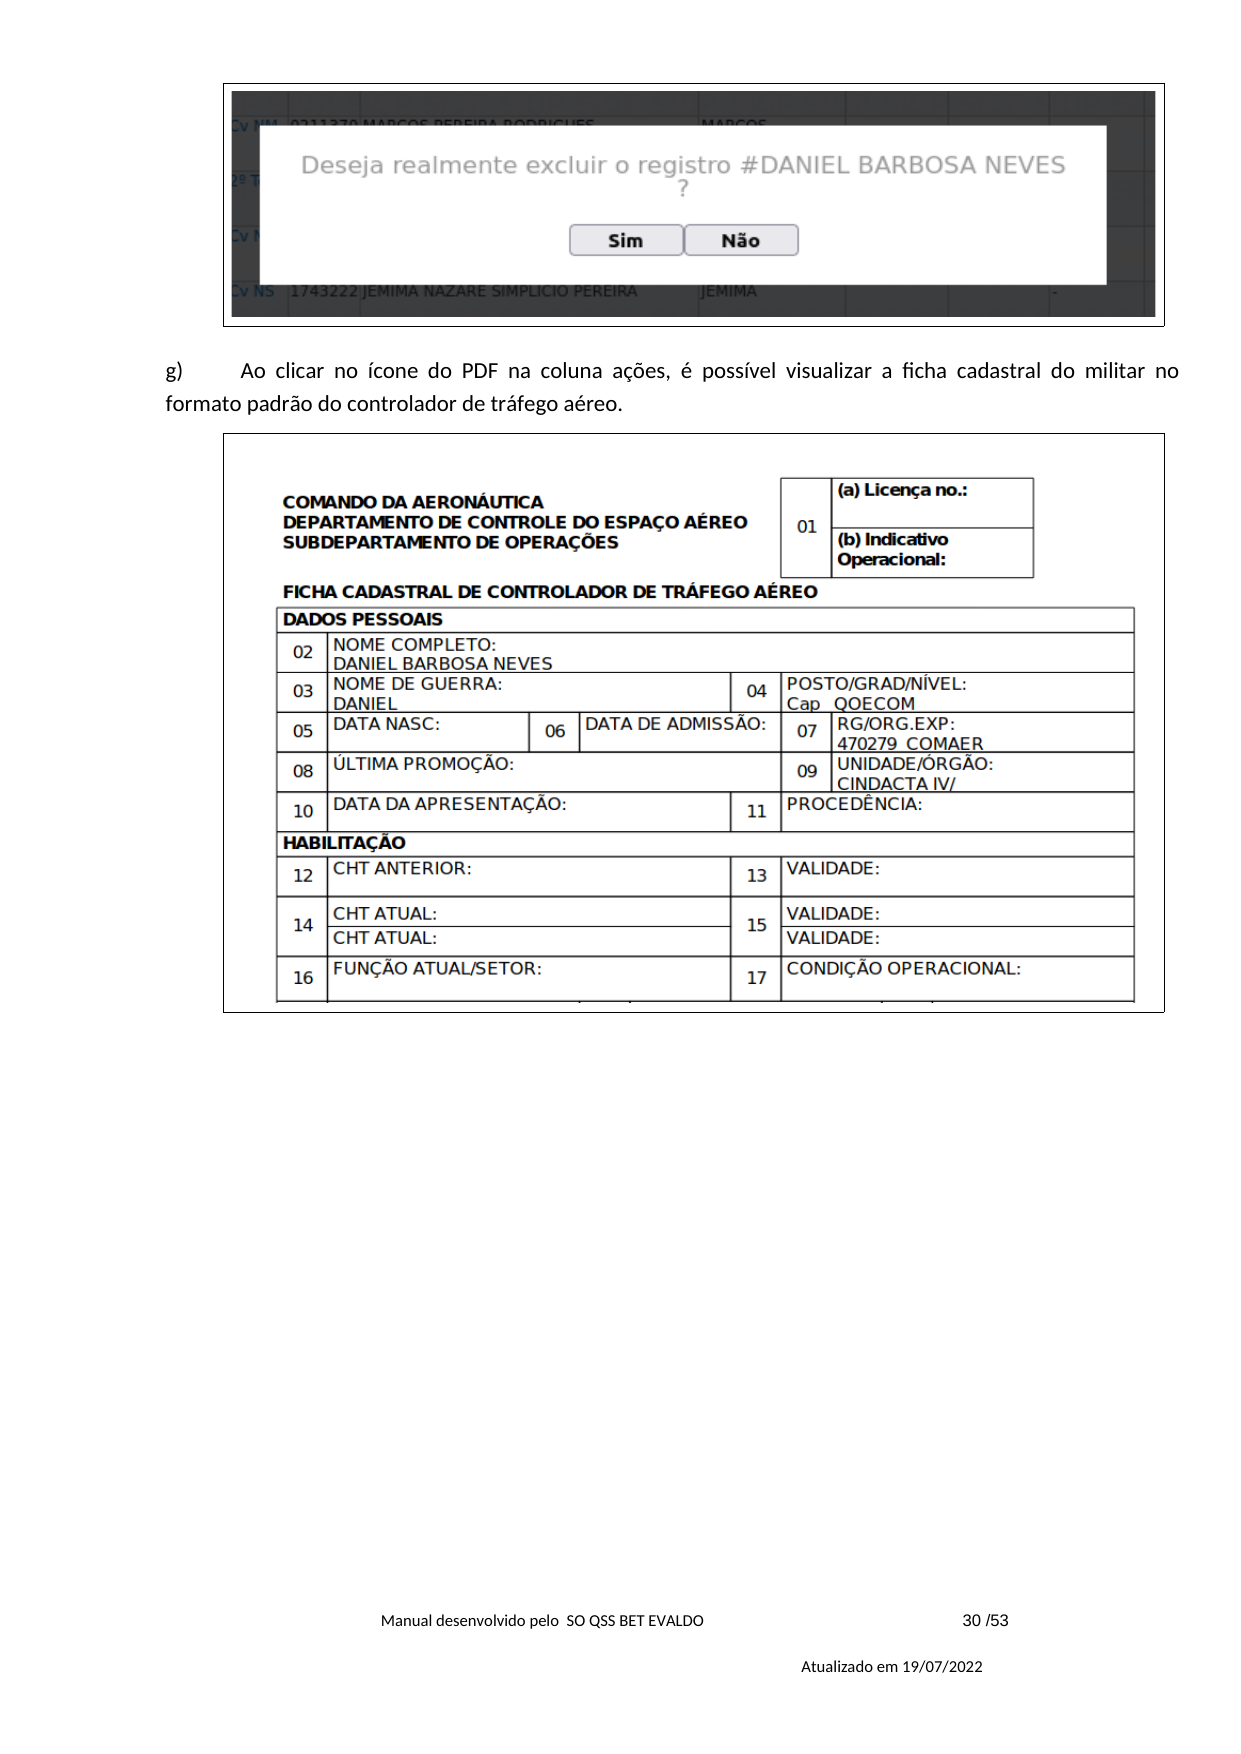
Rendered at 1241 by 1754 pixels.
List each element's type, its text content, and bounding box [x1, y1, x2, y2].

picture [231, 441, 1156, 1003]
list Ao clicar no ícone do PDF na coluna ações, é possível visualizar a ficha cadastral do militar no formato padrão do controlador de tráfego aéreo. [165, 357, 1181, 417]
picture [231, 91, 1156, 317]
